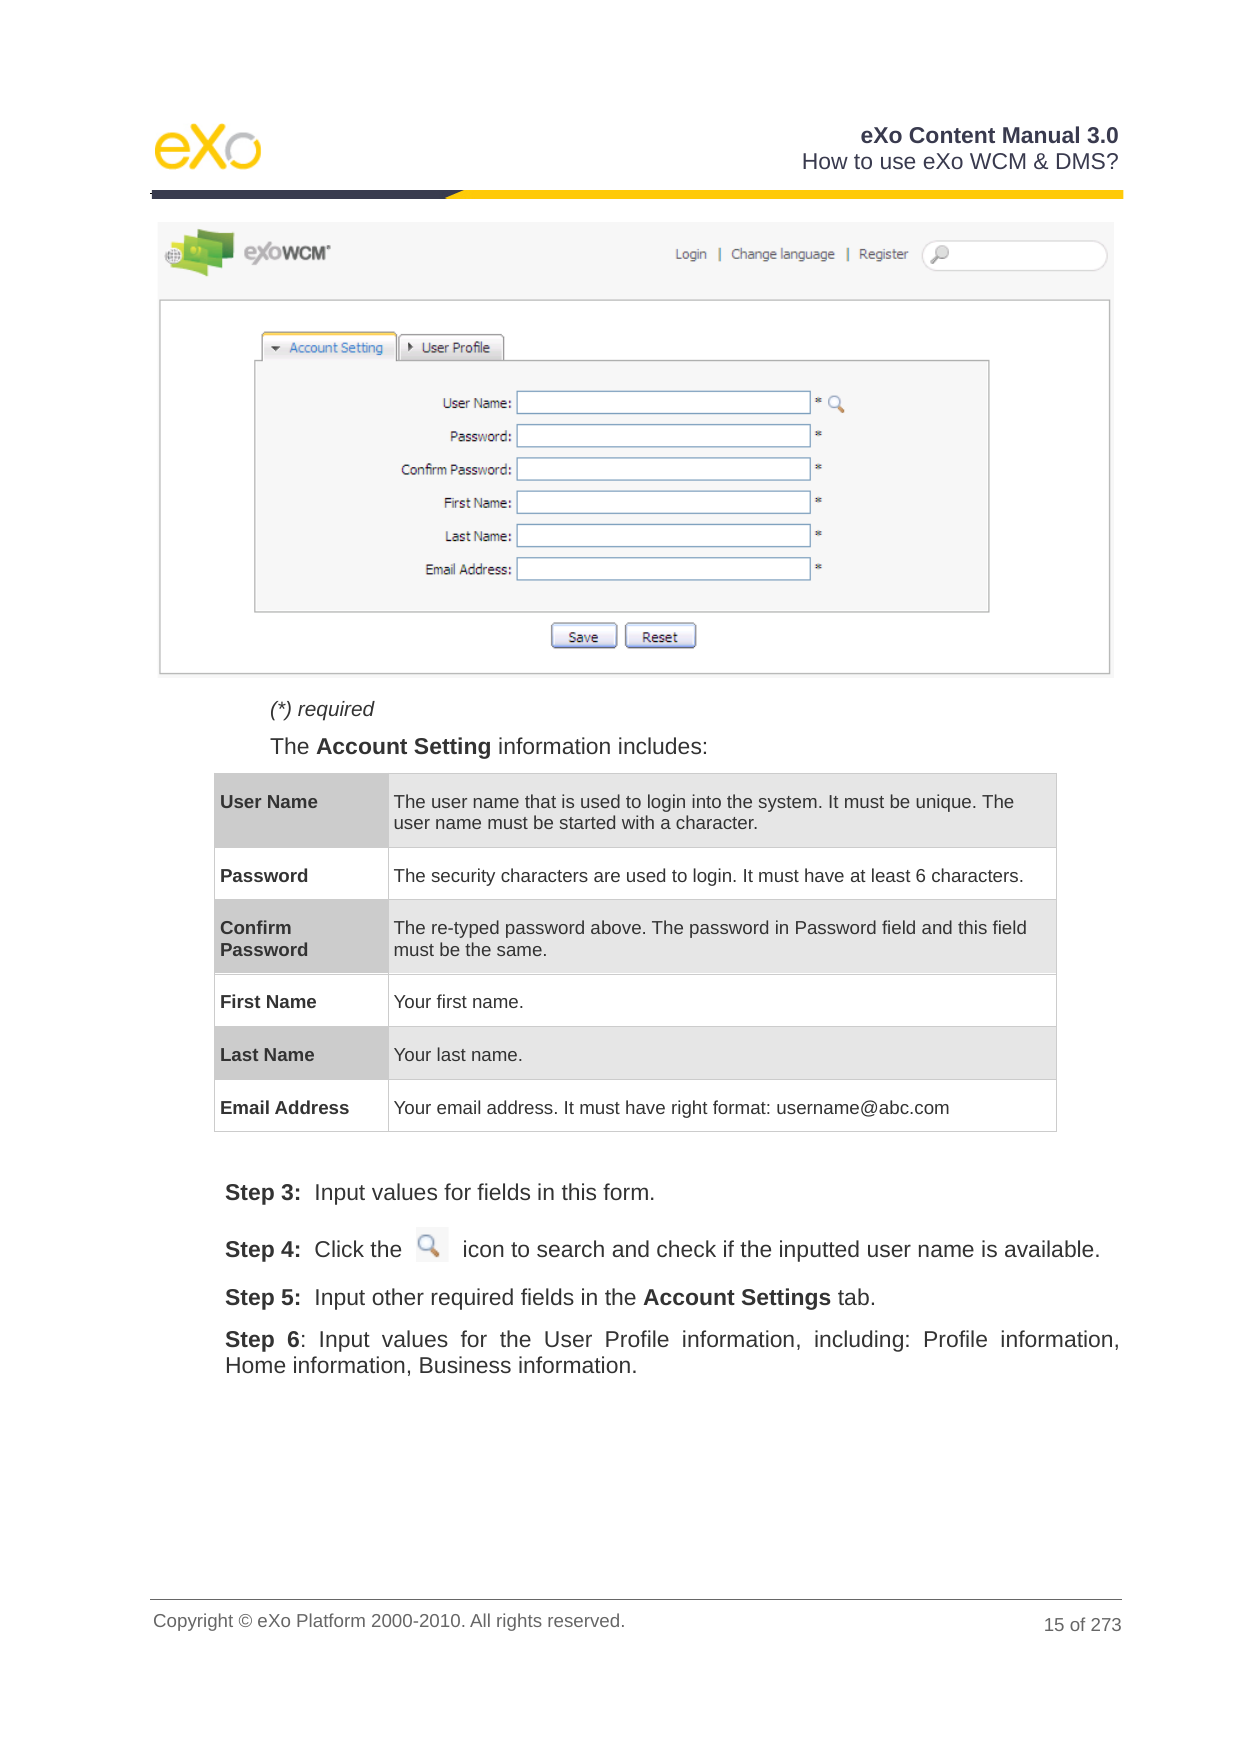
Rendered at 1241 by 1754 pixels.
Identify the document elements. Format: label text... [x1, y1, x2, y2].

list The Account Setting information includes: [232, 733, 1122, 759]
list Step 3: Input values for fields in this form. [187, 1178, 1122, 1205]
table_cell First Name [215, 975, 388, 1026]
table_cell Email Address [215, 1080, 388, 1131]
picture [155, 123, 262, 170]
table_cell Your first name. [389, 975, 1056, 1026]
table_cell Your email address. It must have right format: username@abc.com [389, 1080, 1056, 1131]
picture [157, 222, 1114, 678]
list (*) required [232, 223, 1122, 721]
list Step 4: Click the icon to search and check if the inputted user name is available. [187, 1220, 1122, 1269]
table_cell The security characters are used to login. It must have at least 6 characters. [389, 848, 1056, 899]
table_header User Name [215, 774, 388, 847]
table_cell Your last name. [389, 1027, 1056, 1079]
table_header The user name that is used to login into the system. It must be unique. The user name must be started with a character. [389, 774, 1056, 847]
table_cell Last Name [215, 1027, 388, 1079]
list Step 5: Input other required fields in the Account Settings tab. [187, 1284, 1122, 1311]
picture [416, 1227, 449, 1262]
table_cell Password [215, 848, 388, 899]
table_cell Confirm Password [215, 900, 388, 973]
list Step 6: Input values for the User Profile information, including: Profile information, Home information, Business information. [187, 1326, 1122, 1378]
picture [151, 190, 1124, 199]
table_cell The re-typed password above. The password in Password field and this field must be the same. [389, 900, 1056, 973]
